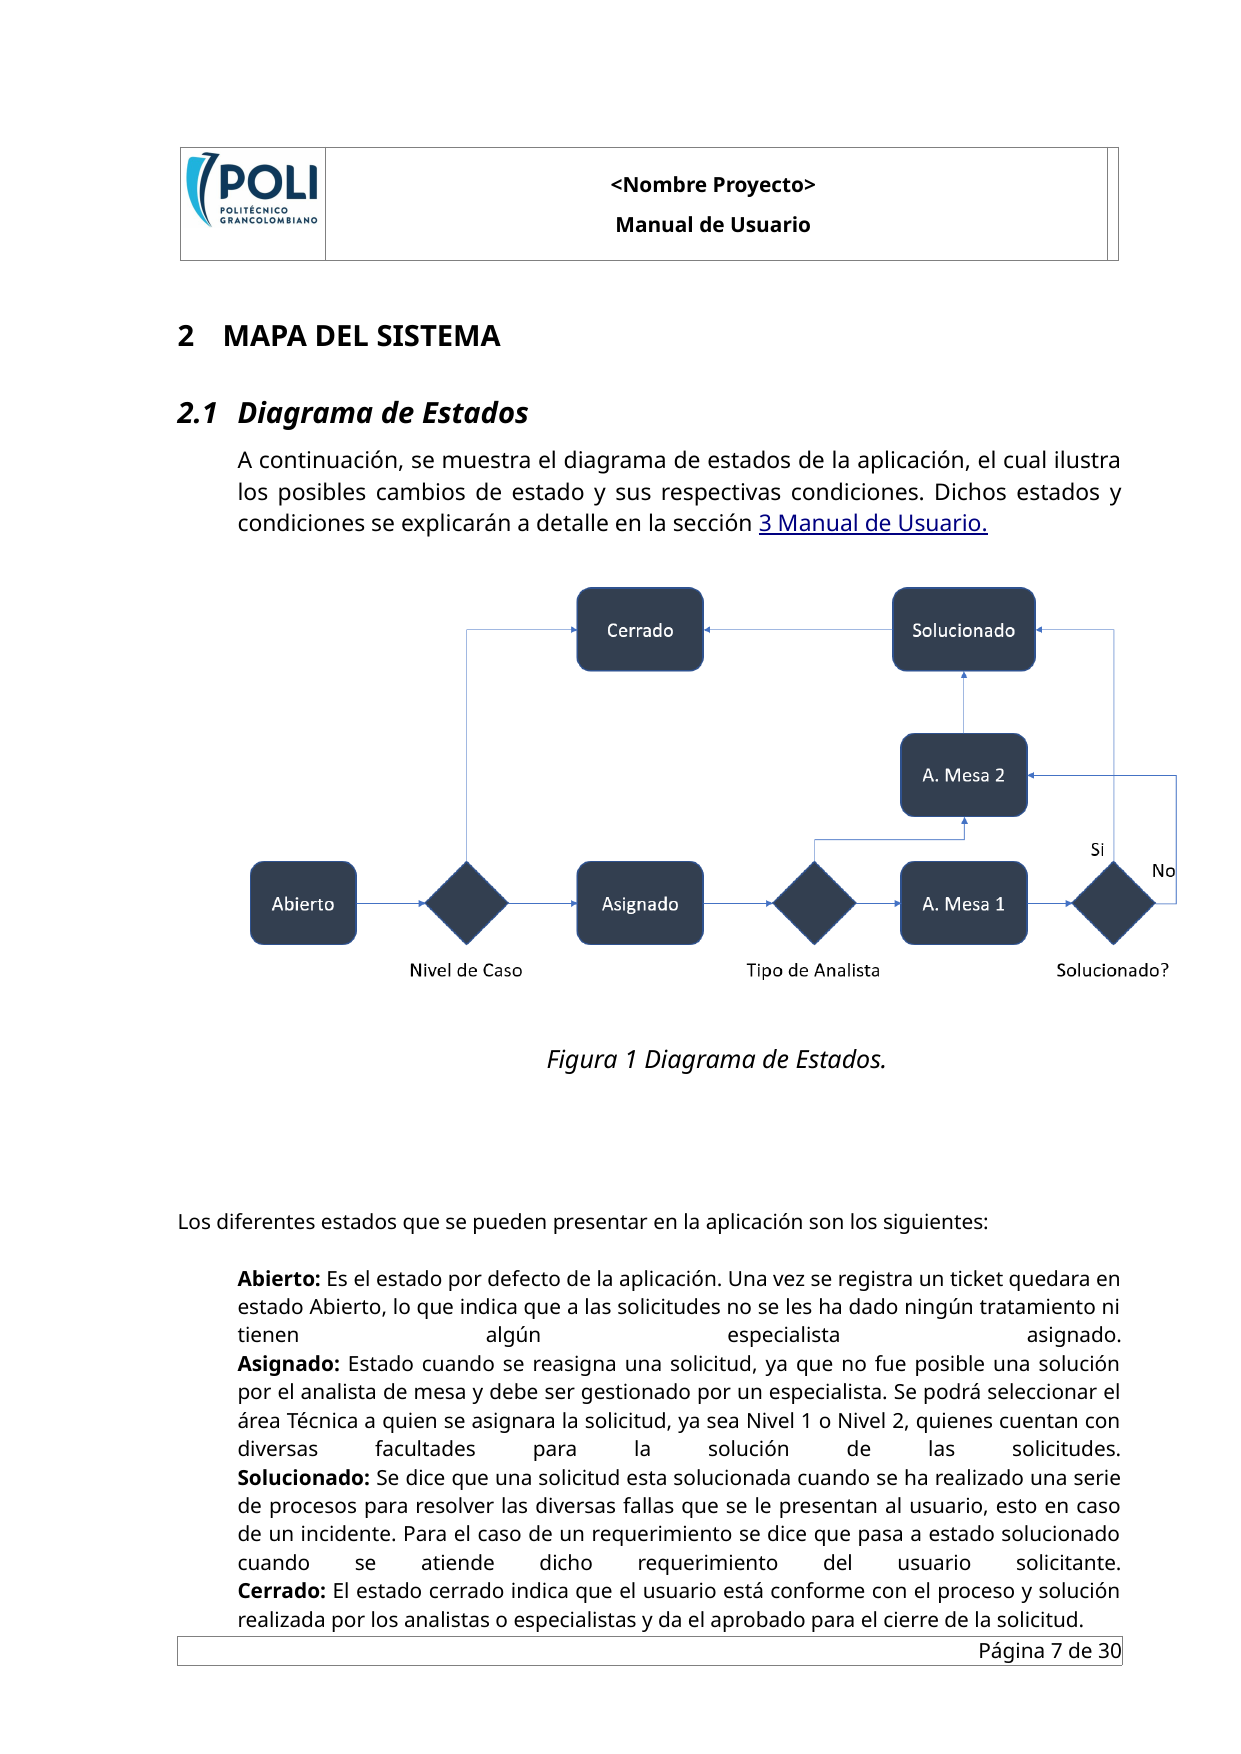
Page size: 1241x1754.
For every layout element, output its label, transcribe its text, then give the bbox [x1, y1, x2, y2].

text Abierto: Es el estado por defecto de la aplicación. Una vez se registra un ticket quedara en estado Abierto, lo que indica que a las solicitudes no se les ha dado ningún tratamiento ni tienen algún especialista asignado. Asignado: Estado cuando se reasigna una solicitud, ya que no fue posible una solución por el analista de mesa y debe ser gestionado por un especialista. Se podrá seleccionar el área Técnica a quien se asignara la solicitud, ya sea Nivel 1 o Nivel 2, quienes cuentan con diversas facultades para la solución de las solicitudes. Solucionado: Se dice que una solicitud esta solucionada cuando se ha realizado una serie de procesos para resolver las diversas fallas que se le presentan al usuario, esto en caso de un incidente. Para el caso de un requerimiento se dice que pasa a estado solucionado cuando se atiende dicho requerimiento del usuario solicitante. Cerrado: El estado cerrado indica que el usuario está conforme con el proceso y solución realizada por los analistas o especialistas y da el aprobado para el cierre de la solicitud. [237, 1235, 1122, 1633]
text Los diferentes estados que se pueden presentar en la aplicación son los siguientes: [177, 1207, 1122, 1235]
subtitle Diagrama de Estados [177, 392, 1122, 432]
text Figura 1 Diagrama de Estados. [473, 1042, 1122, 1076]
subtitle MAPA DEL SISTEMA [177, 315, 1122, 354]
text A continuación, se muestra el diagrama de estados de la aplicación, el cual ilustra los posibles cambios de estado y sus respectivas condiciones. Dichos estados y condiciones se explicarán a detalle en la sección 3 Manual de Usuario. [237, 444, 1122, 538]
